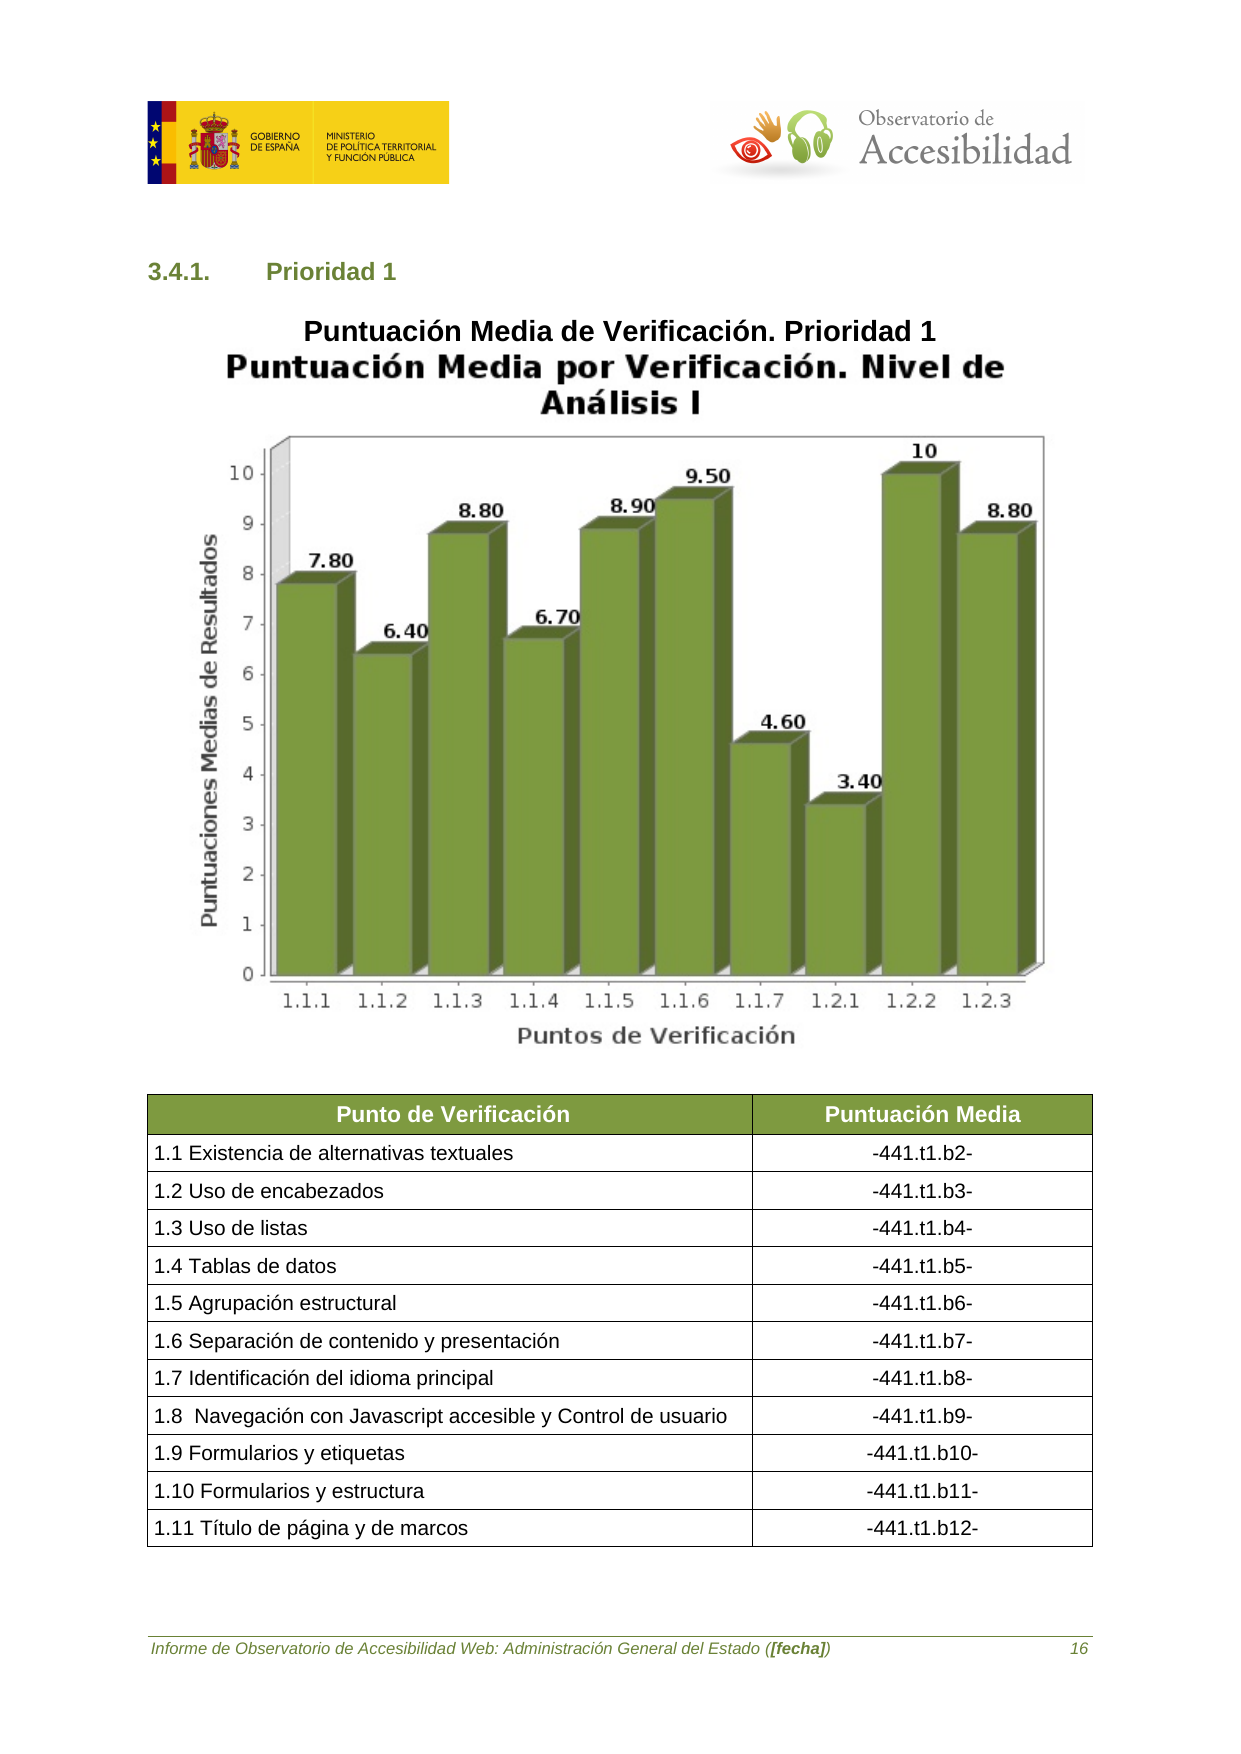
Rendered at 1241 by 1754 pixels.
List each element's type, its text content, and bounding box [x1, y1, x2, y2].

table_cell 1.1 Existencia de alternativas textuales [148, 1135, 752, 1171]
table_cell -441.t1.b11- [753, 1472, 1092, 1509]
table_cell -441.t1.b6- [753, 1285, 1092, 1321]
table_cell 1.7 Identificación del idioma principal [148, 1360, 752, 1396]
table_cell -441.t1.b2- [753, 1135, 1092, 1171]
table_cell 1.6 Separación de contenido y presentación [148, 1322, 752, 1359]
picture [147, 101, 450, 184]
table_cell -441.t1.b4- [753, 1210, 1092, 1246]
table_cell 1.5 Agrupación estructural [148, 1285, 752, 1321]
table_cell -441.t1.b7- [753, 1322, 1092, 1359]
subtitle Prioridad 1 [148, 257, 1092, 286]
table_cell 1.10 Formularios y estructura [148, 1472, 752, 1509]
table_cell 1.8 Navegación con Javascript accesible y Control de usuario [148, 1397, 752, 1434]
table_cell 1.3 Uso de listas [148, 1210, 752, 1246]
table_header Puntuación Media [753, 1095, 1092, 1134]
table_cell 1.11 Título de página y de marcos [148, 1510, 752, 1546]
text Puntuación Media de Verificación. Prioridad 1 [148, 314, 1092, 347]
table_cell -441.t1.b12- [753, 1510, 1092, 1546]
picture [710, 101, 1086, 184]
table_cell -441.t1.b10- [753, 1435, 1092, 1471]
table_cell -441.t1.b8- [753, 1360, 1092, 1396]
table_cell 1.4 Tablas de datos [148, 1247, 752, 1284]
table_cell -441.t1.b5- [753, 1247, 1092, 1284]
table_cell 1.9 Formularios y etiquetas [148, 1435, 752, 1471]
table_cell 1.2 Uso de encabezados [148, 1172, 752, 1209]
table_cell -441.t1.b3- [753, 1172, 1092, 1209]
table_cell -441.t1.b9- [753, 1397, 1092, 1434]
picture [178, 347, 1062, 1058]
table_header Punto de Verificación [148, 1095, 752, 1134]
